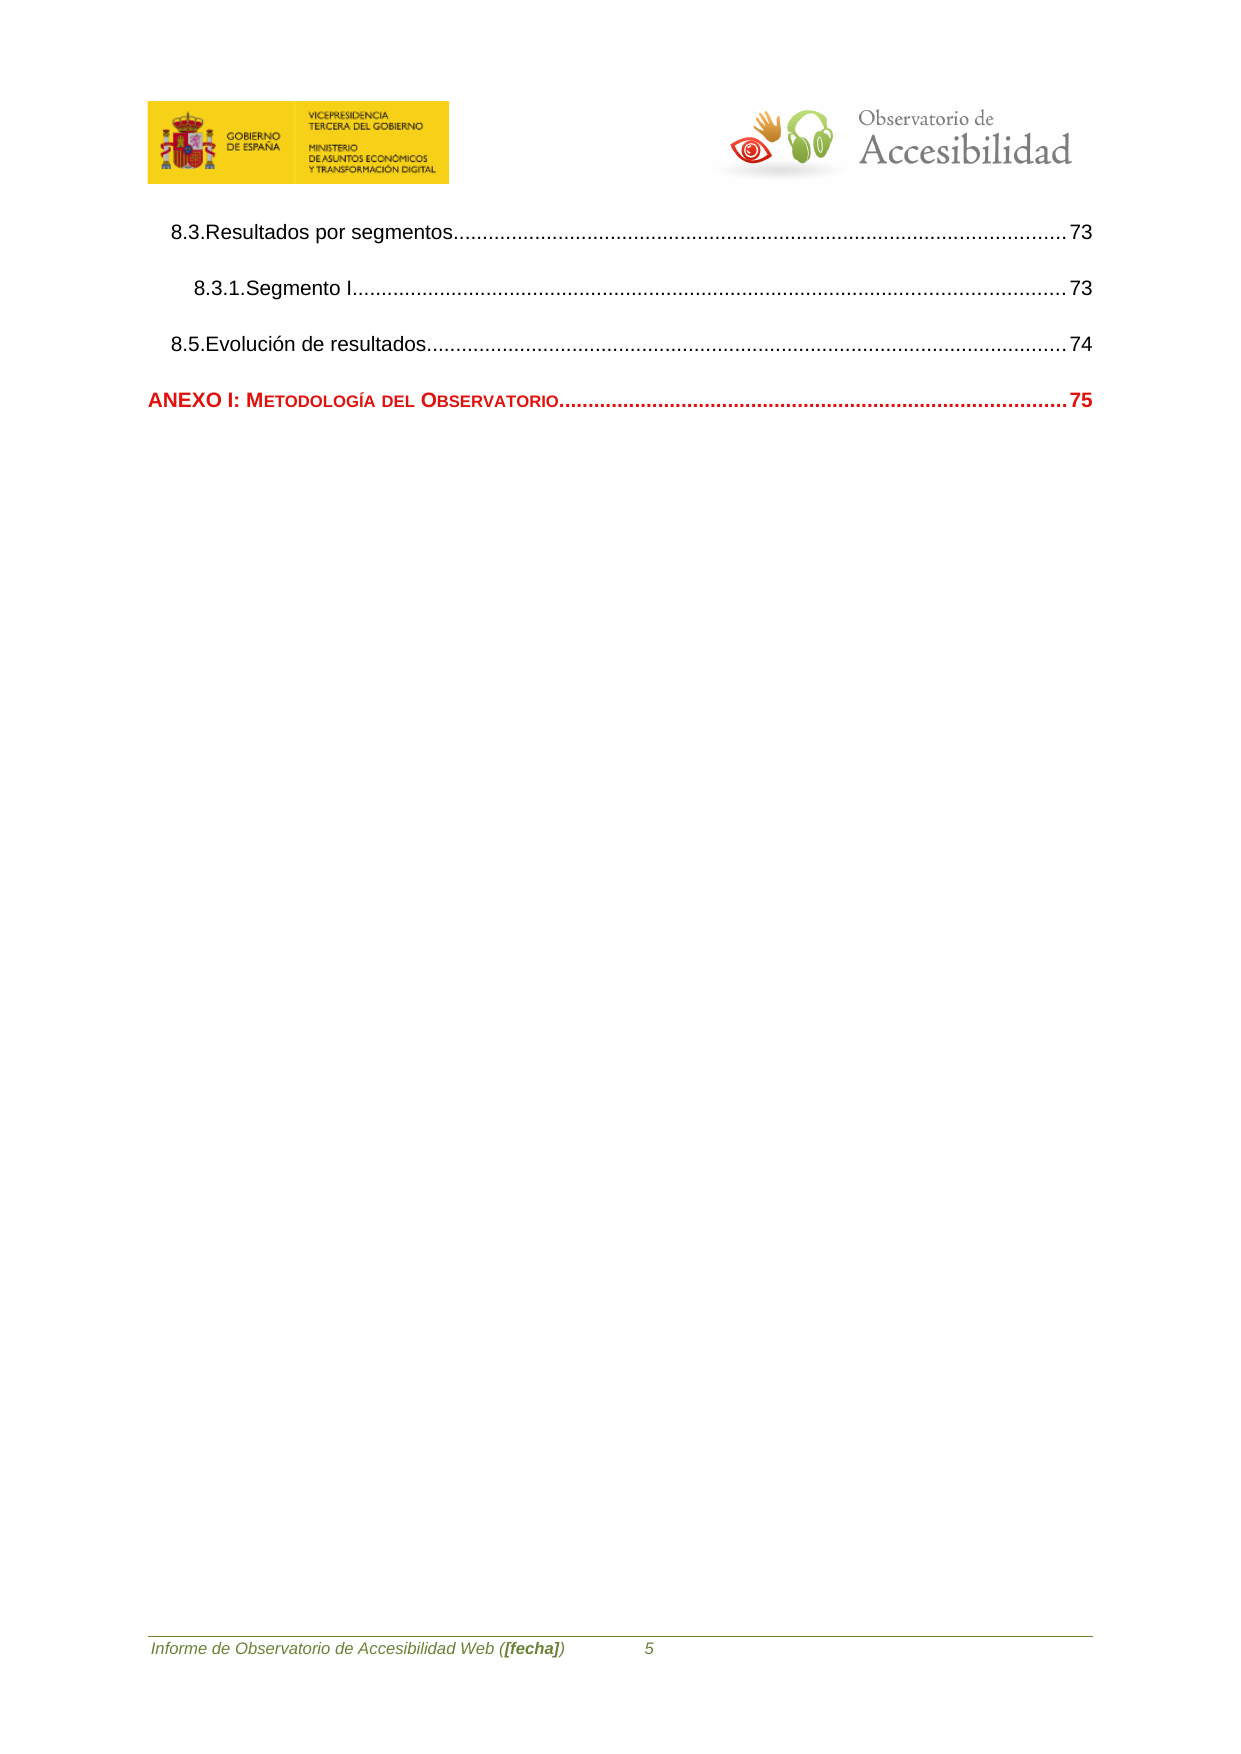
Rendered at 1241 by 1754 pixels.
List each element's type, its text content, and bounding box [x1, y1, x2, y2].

text 8.3.Resultados por segmentos 73 [171, 220, 1092, 244]
text 8.5.Evolución de resultados 74 [171, 332, 1092, 356]
text ANEXO I: Metodología del Observatorio 75 [148, 388, 1092, 412]
picture [147, 101, 450, 184]
text 8.3.1.Segmento I 73 [193, 276, 1092, 300]
picture [710, 101, 1086, 184]
